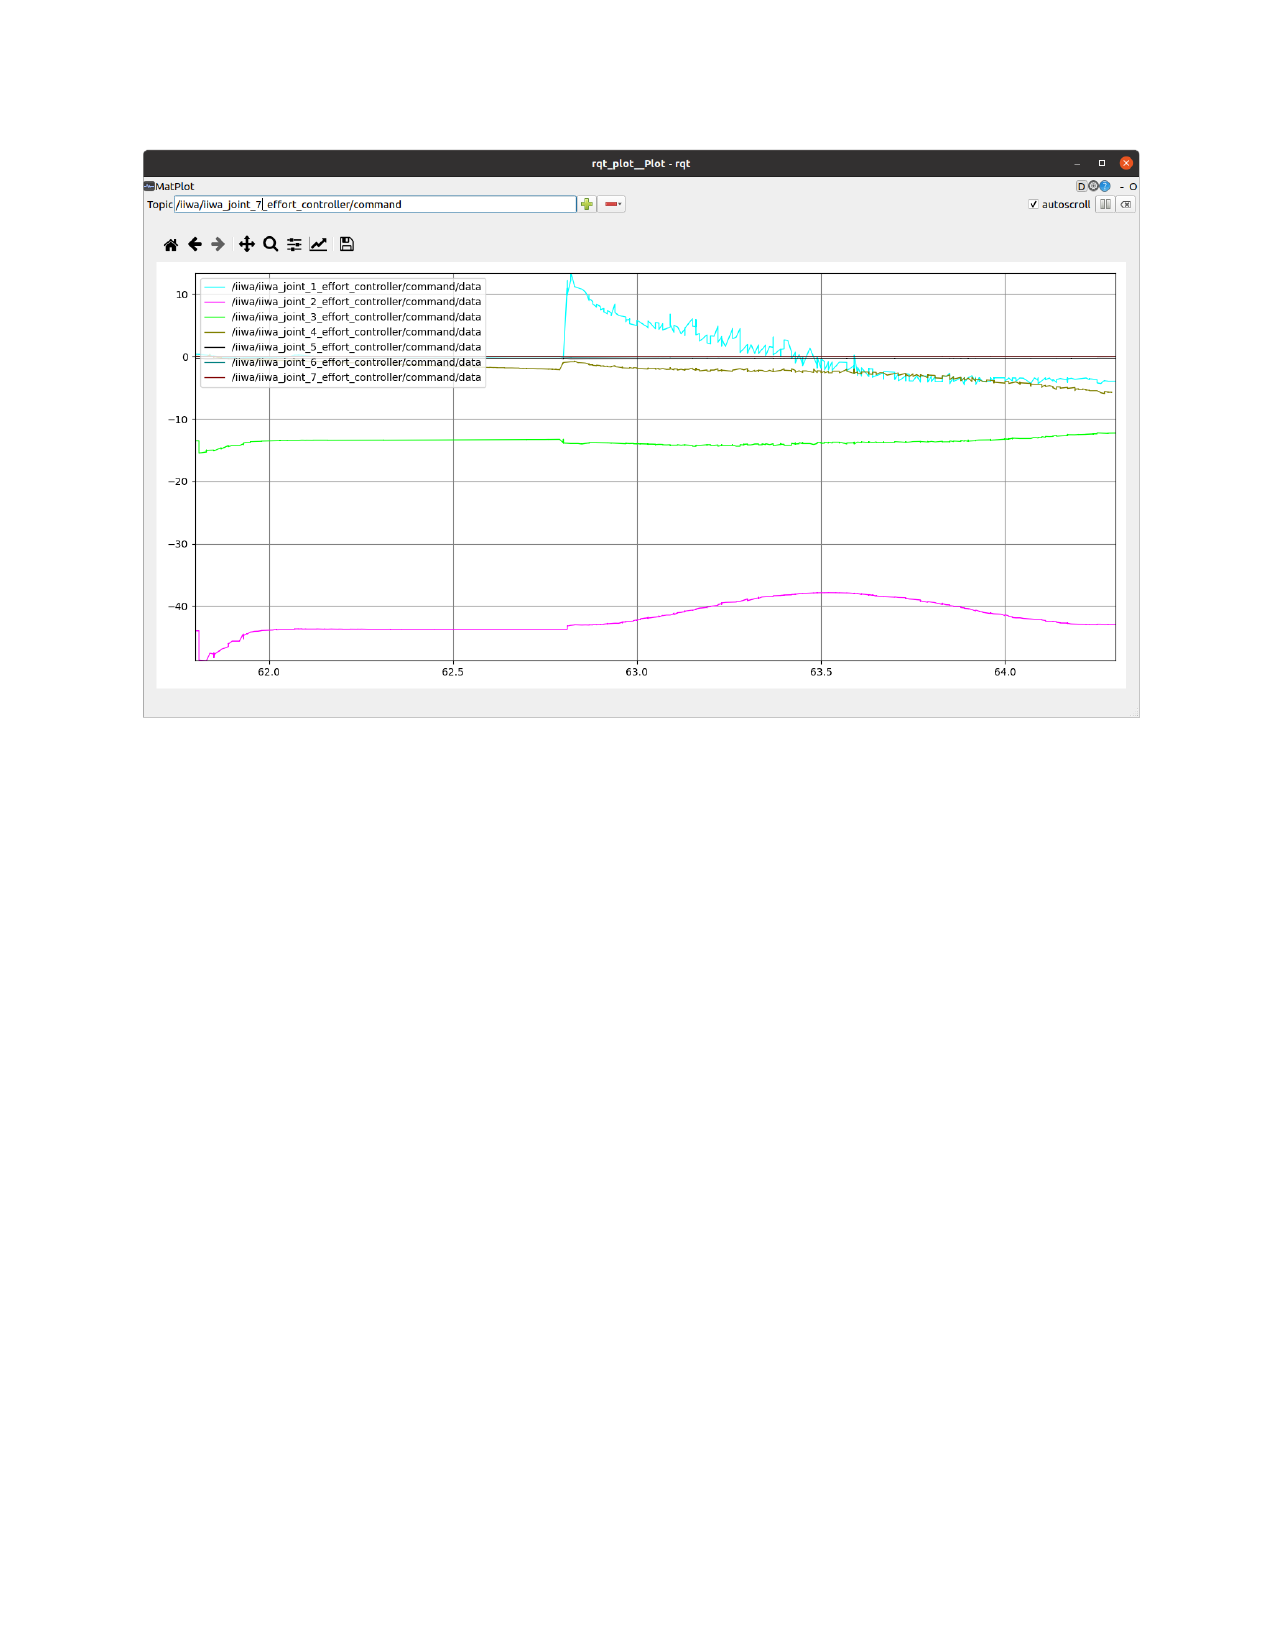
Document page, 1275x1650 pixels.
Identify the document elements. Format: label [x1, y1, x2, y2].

picture [136, 145, 1146, 724]
